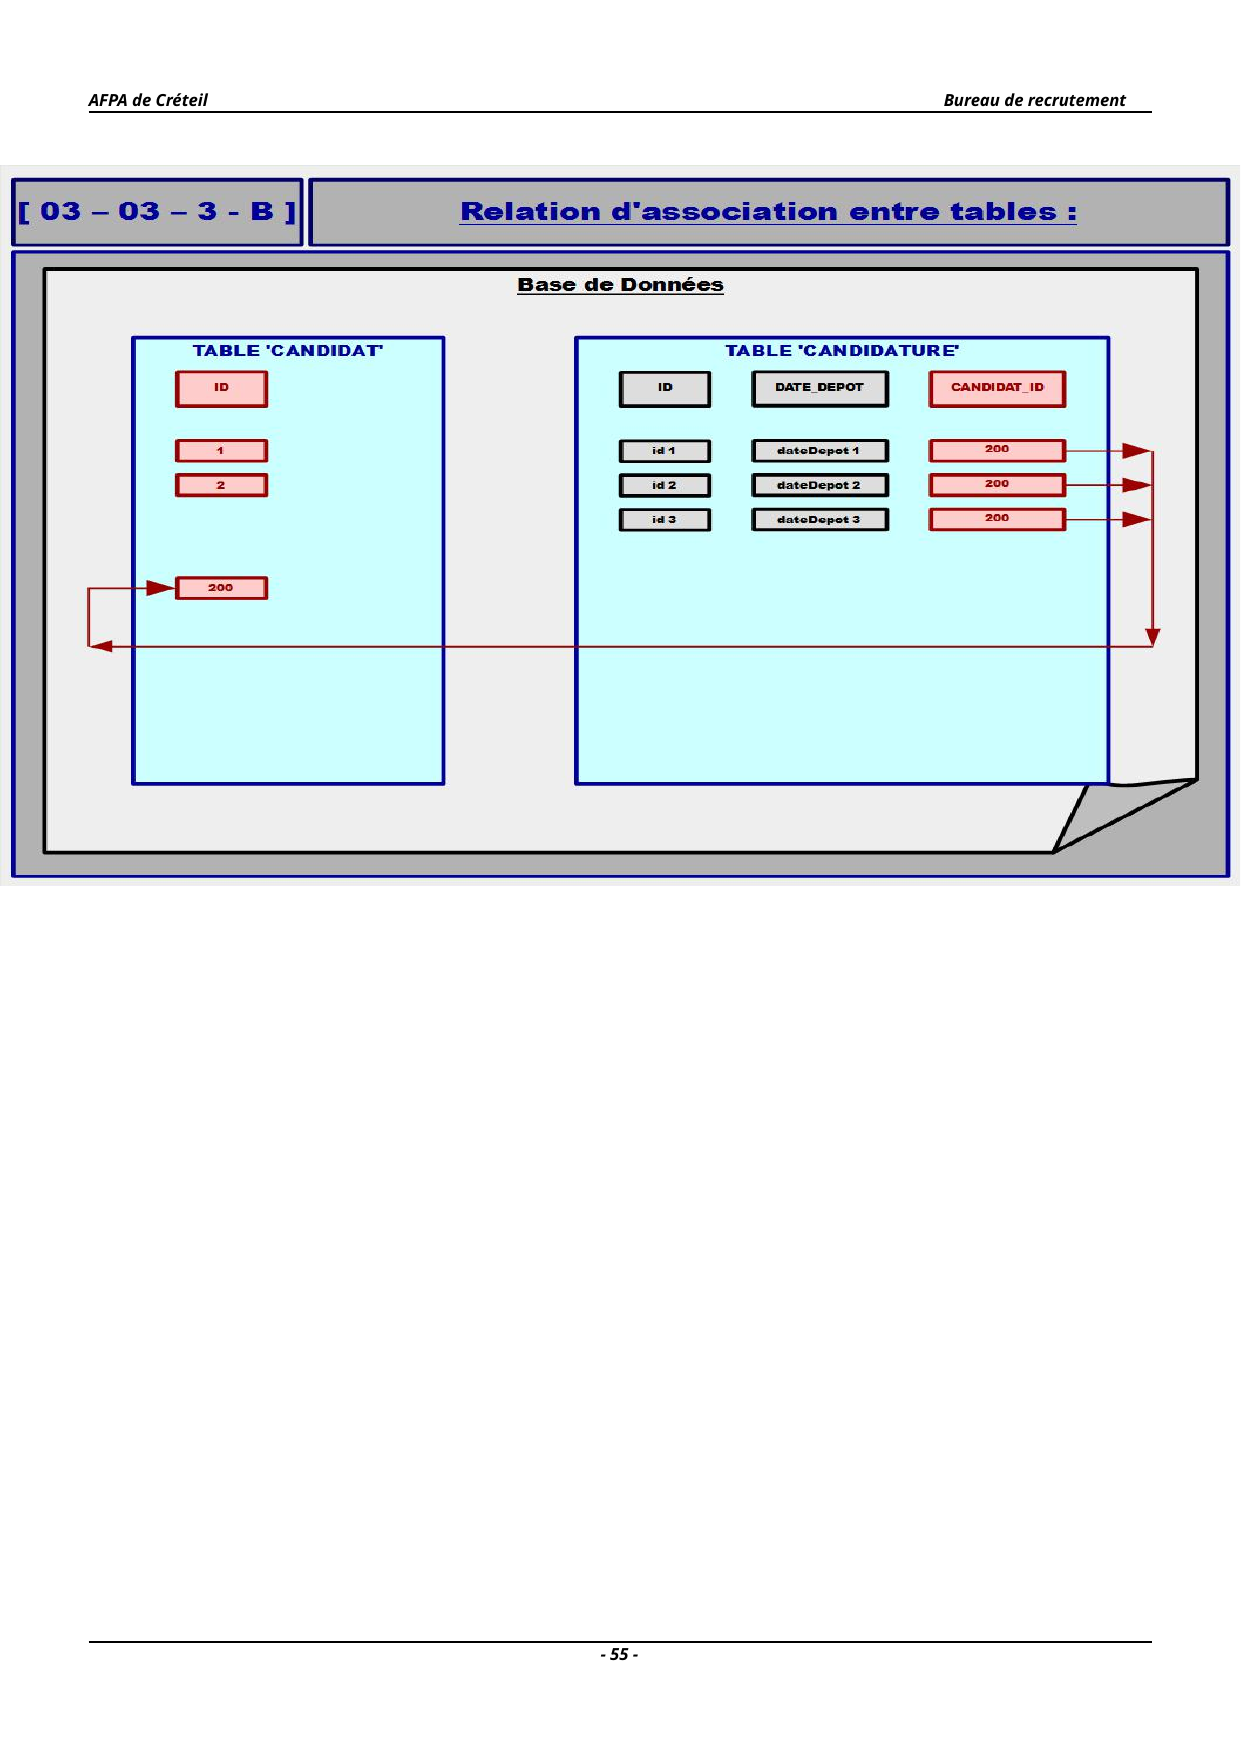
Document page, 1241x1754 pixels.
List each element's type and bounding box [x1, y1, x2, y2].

picture [0, 165, 1241, 886]
